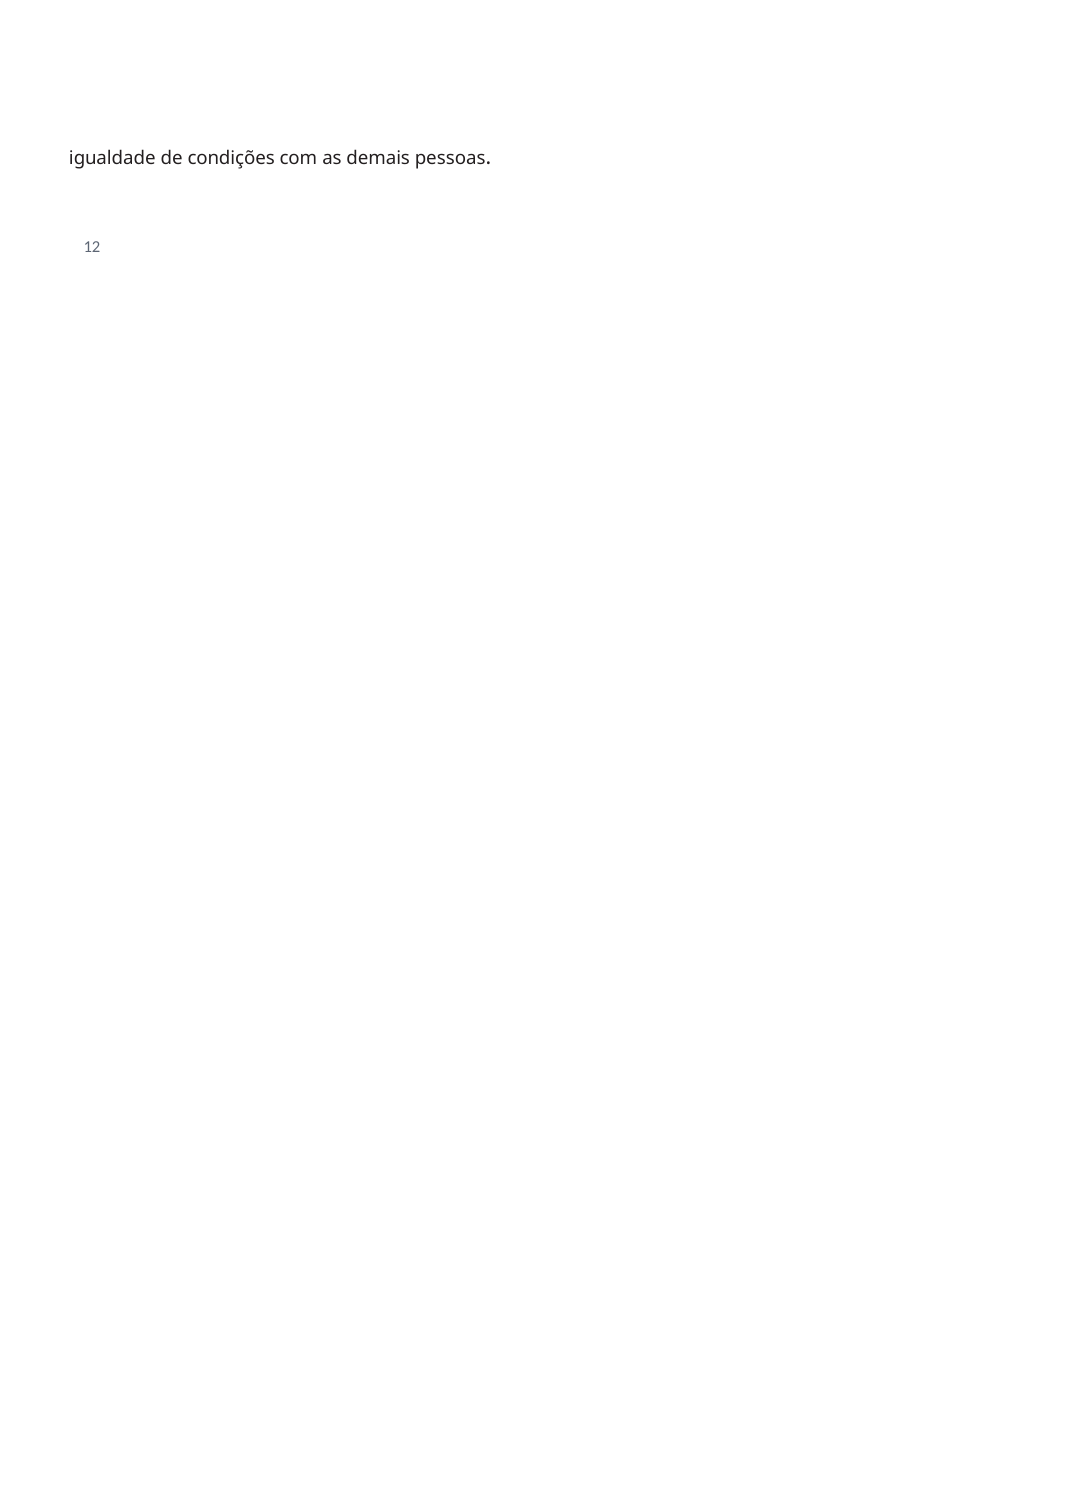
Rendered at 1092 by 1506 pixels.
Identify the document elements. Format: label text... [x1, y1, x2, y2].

text 12 [83, 236, 1023, 257]
list – assegurar a participação da pessoa com deficiência em jogos e atividades recreativas, esportivas, de lazer, culturais e artísticas, inclusive no sistema escolar, em igualdade de condições com as demais pessoas. [69, 142, 933, 170]
